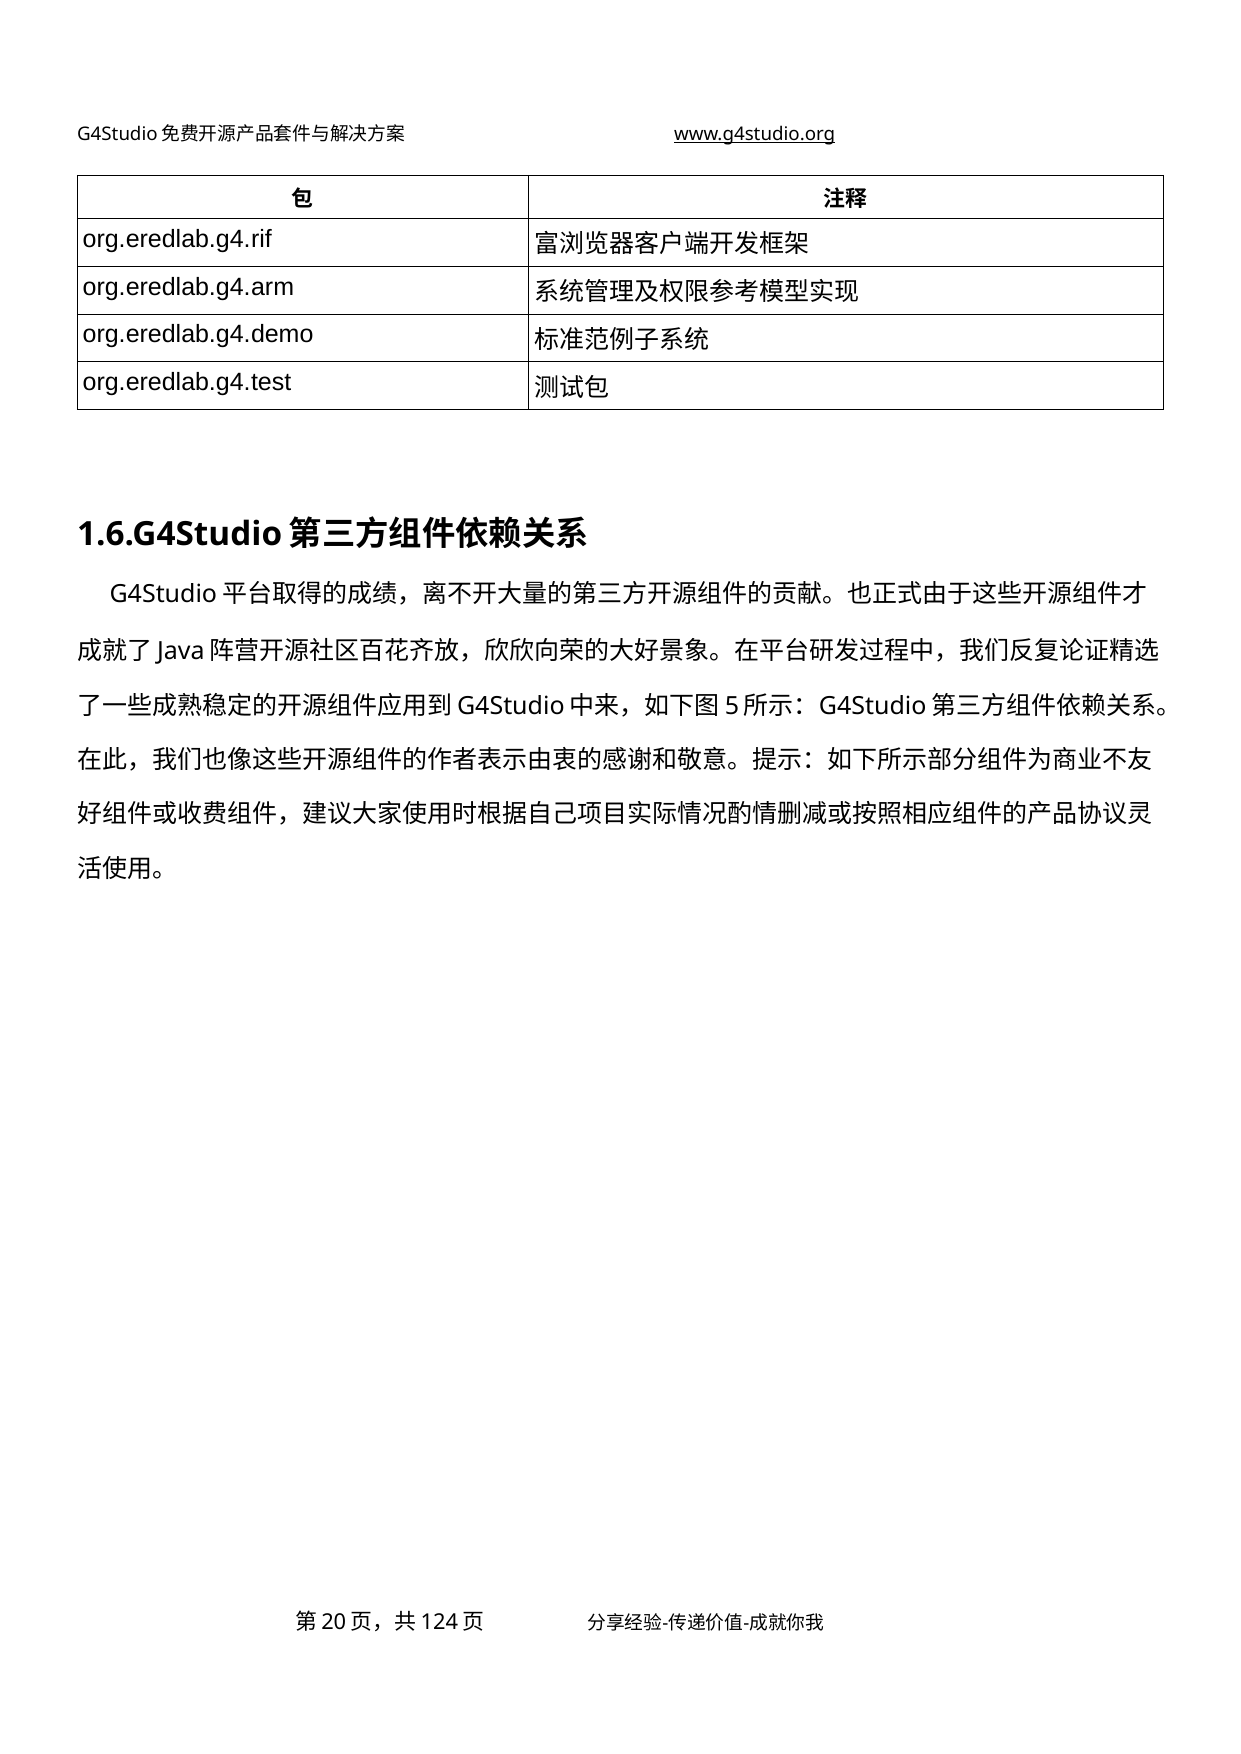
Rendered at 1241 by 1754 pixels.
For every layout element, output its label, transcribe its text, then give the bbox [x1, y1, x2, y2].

subtitle 1.6.G4Studio第三方组件依赖关系 [77, 506, 1163, 555]
table_cell 标准范例子系统 [529, 315, 1163, 361]
table_cell 测试包 [529, 362, 1163, 409]
table_cell 系统管理及权限参考模型实现 [529, 267, 1163, 314]
table_cell 富浏览器客户端开发框架 [529, 219, 1163, 266]
table_cell org.eredlab.g4.arm [78, 267, 528, 314]
table_cell org.eredlab.g4.rif [78, 219, 528, 266]
table_header 注释 [529, 176, 1163, 218]
table_cell org.eredlab.g4.test [78, 362, 528, 409]
text G4Studio平台取得的成绩，离不开大量的第三方开源组件的贡献。也正式由于这些开源组件才成就了Java阵营开源社区百花齐放，欣欣向荣的大好景象。在平台研发过程中，我们反复论证精选了一些成熟稳定的开源组件应用到G4Studio中来，如下图5所示：G4Studio第三方组件依赖关系。在此，我们也像这些开源组件的作者表示由衷的感谢和敬意。提示：如下所示部分组件为商业不友好组件或收费组件，建议大家使用时根据自己项目实际情况酌情删减或按照相应组件的产品协议灵活使用。 [77, 567, 1163, 884]
table_header 包 [78, 176, 528, 218]
table_cell org.eredlab.g4.demo [78, 315, 528, 361]
